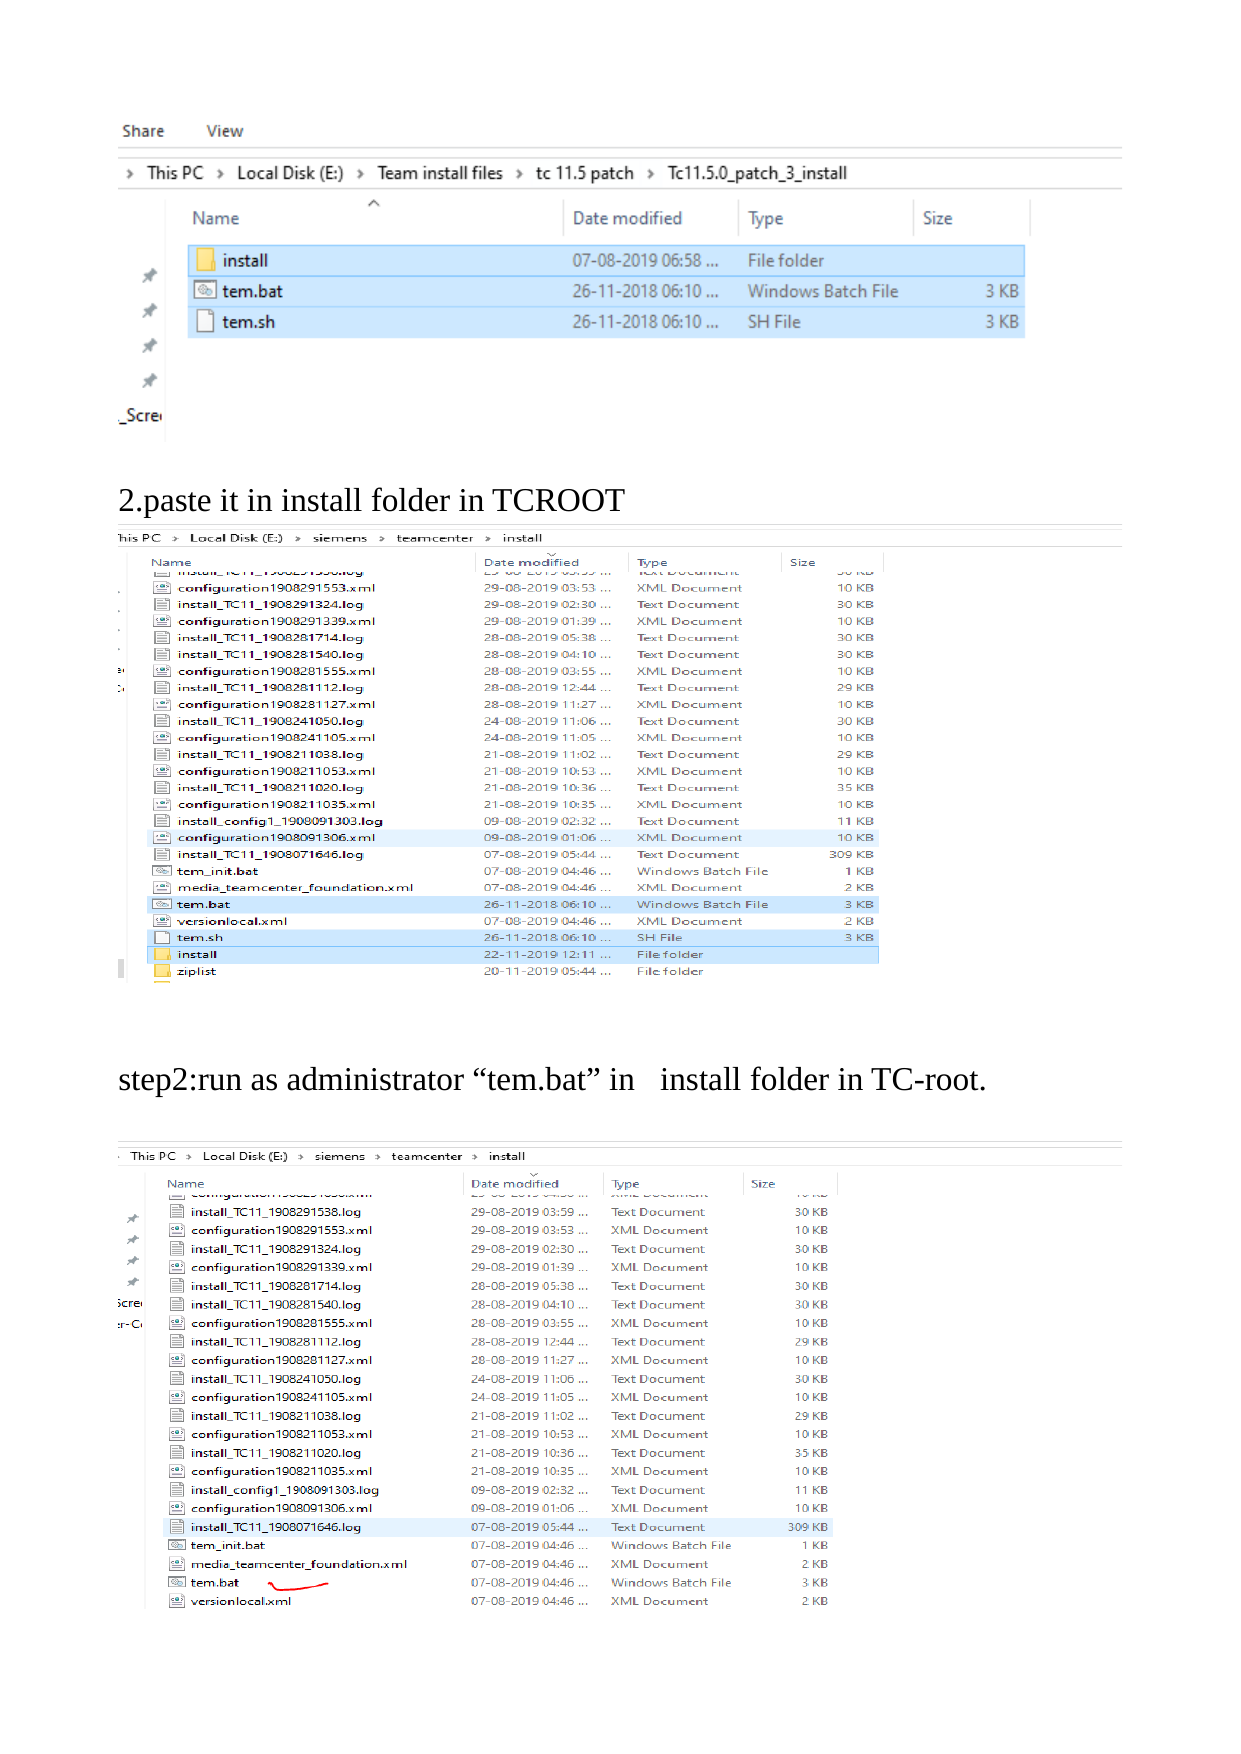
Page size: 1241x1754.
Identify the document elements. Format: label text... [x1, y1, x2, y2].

picture [118, 1135, 1123, 1609]
picture [118, 118, 1123, 442]
text 2.paste it in install folder in TCROOT [118, 480, 1122, 518]
picture [118, 518, 1123, 983]
text step2:run as administrator “tem.bat” in install folder in TC-root. [118, 1059, 1122, 1097]
